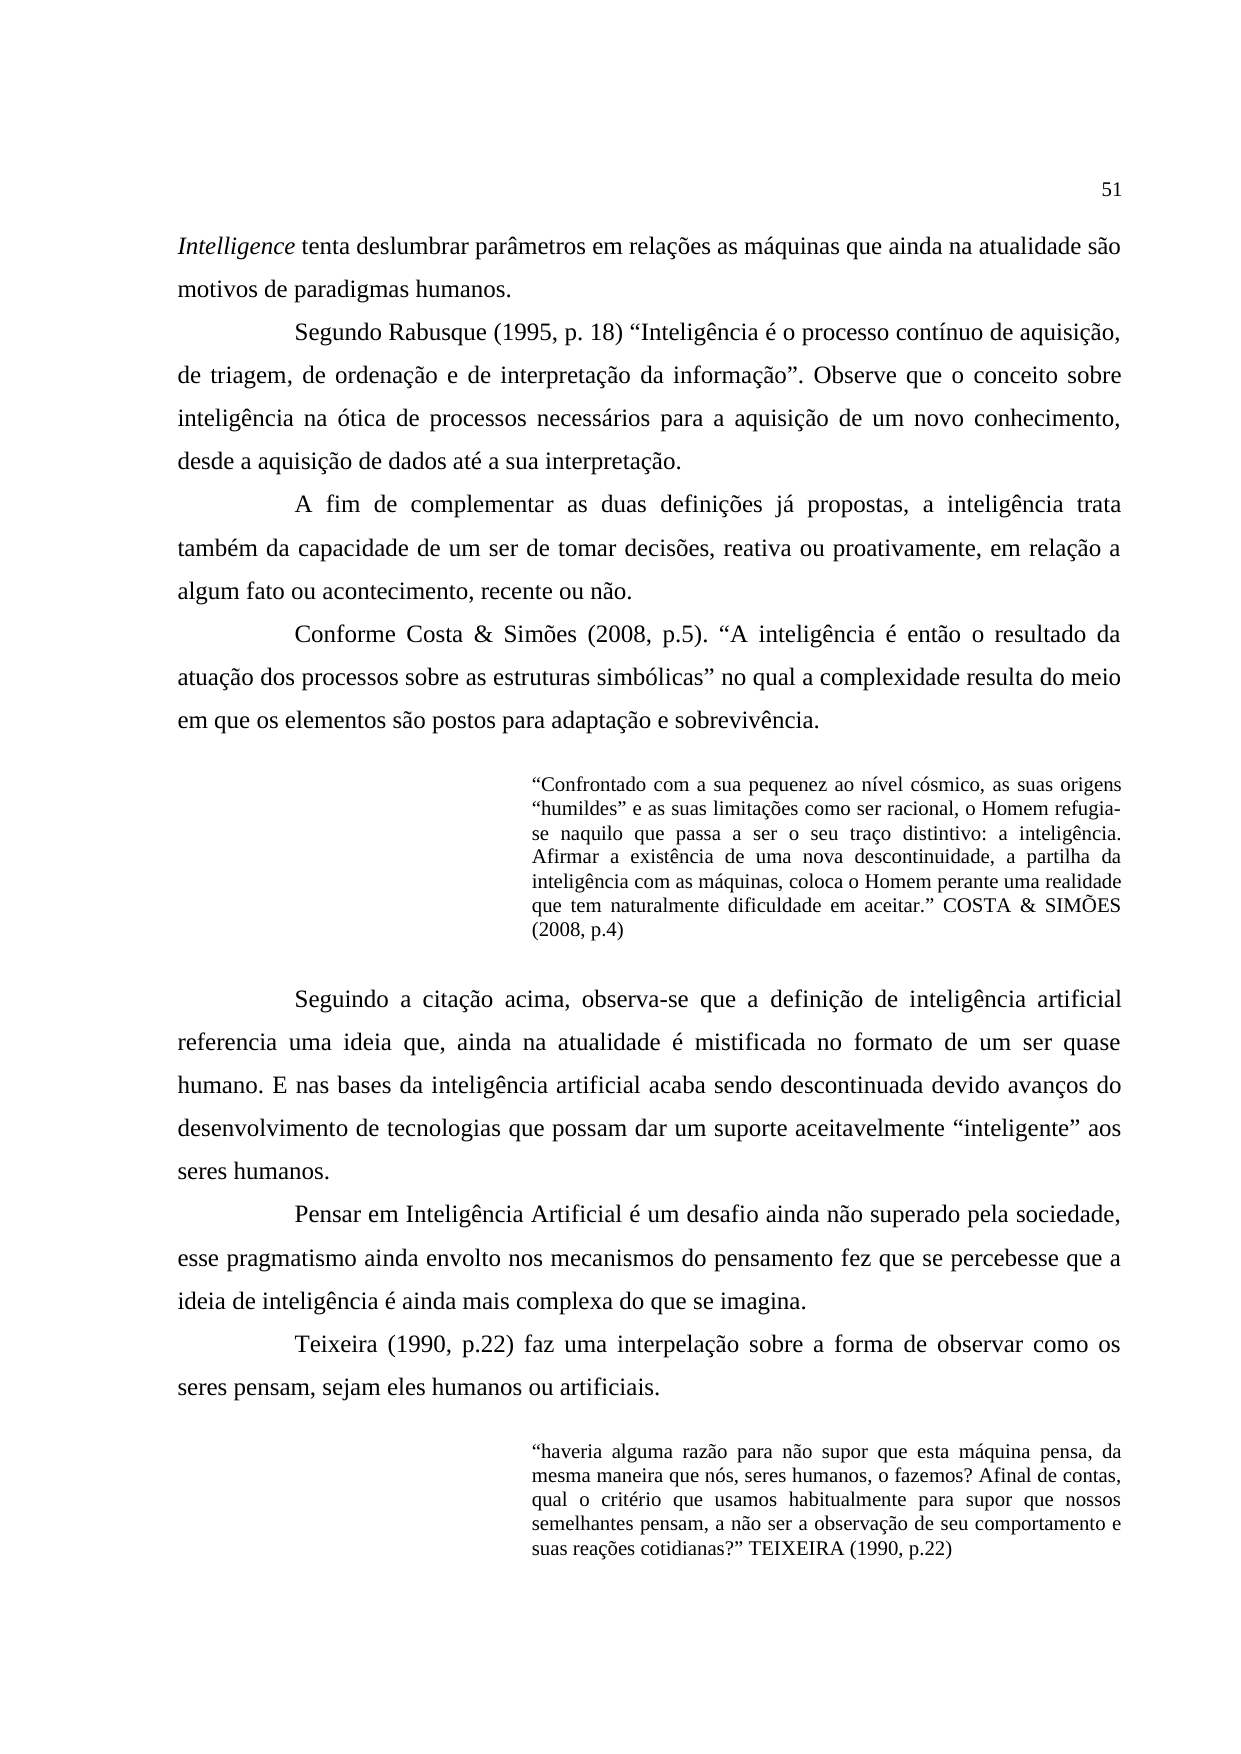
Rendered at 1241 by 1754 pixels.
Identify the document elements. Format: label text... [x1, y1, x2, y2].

text “haveria alguma razão para não supor que esta máquina pensa, da mesma maneira que nós, seres humanos, o fazemos? Afinal de contas, qual o critério que usamos habitualmente para supor que nossos semelhantes pensam, a não ser a observação de seu comportamento e suas reações cotidianas?” TEIXEIRA (1990, p.22) [532, 1439, 1122, 1559]
text Seguindo a citação acima, observa-se que a definição de inteligência artificial referencia uma ideia que, ainda na atualidade é mistificada no formato de um ser quase humano. E nas bases da inteligência artificial acaba sendo descontinuada devido avanços do desenvolvimento de tecnologias que possam dar um suporte aceitavelmente “inteligente” aos seres humanos. [177, 984, 1122, 1185]
text Conforme Costa & Simões (2008, p.5). “A inteligência é então o resultado da atuação dos processos sobre as estruturas simbólicas” no qual a complexidade resulta do meio em que os elementos são postos para adaptação e sobrevivência. [177, 619, 1122, 734]
text Intelligence tenta deslumbrar parâmetros em relações as máquinas que ainda na atualidade são motivos de paradigmas humanos. [177, 231, 1122, 303]
text “Confrontado com a sua pequenez ao nível cósmico, as suas origens “humildes” e as suas limitações como ser racional, o Homem refugia-se naquilo que passa a ser o seu traço distintivo: a inteligência. Afirmar a existência de uma nova descontinuidade, a partilha da inteligência com as máquinas, coloca o Homem perante uma realidade que tem naturalmente dificuldade em aceitar.” COSTA & SIMÕES (2008, p.4) [532, 772, 1122, 941]
text Teixeira (1990, p.22) faz uma interpelação sobre a forma de observar como os seres pensam, sejam eles humanos ou artificiais. [177, 1329, 1122, 1401]
text Segundo Rabusque (1995, p. 18) “Inteligência é o processo contínuo de aquisição, de triagem, de ordenação e de interpretação da informação”. Observe que o conceito sobre inteligência na ótica de processos necessários para a aquisição de um novo conhecimento, desde a aquisição de dados até a sua interpretação. [177, 317, 1122, 475]
text Pensar em Inteligência Artificial é um desafio ainda não superado pela sociedade, esse pragmatismo ainda envolto nos mecanismos do pensamento fez que se percebesse que a ideia de inteligência é ainda mais complexa do que se imagina. [177, 1199, 1122, 1314]
text A fim de complementar as duas definições já propostas, a inteligência trata também da capacidade de um ser de tomar decisões, reativa ou proativamente, em relação a algum fato ou acontecimento, recente ou não. [177, 489, 1122, 604]
